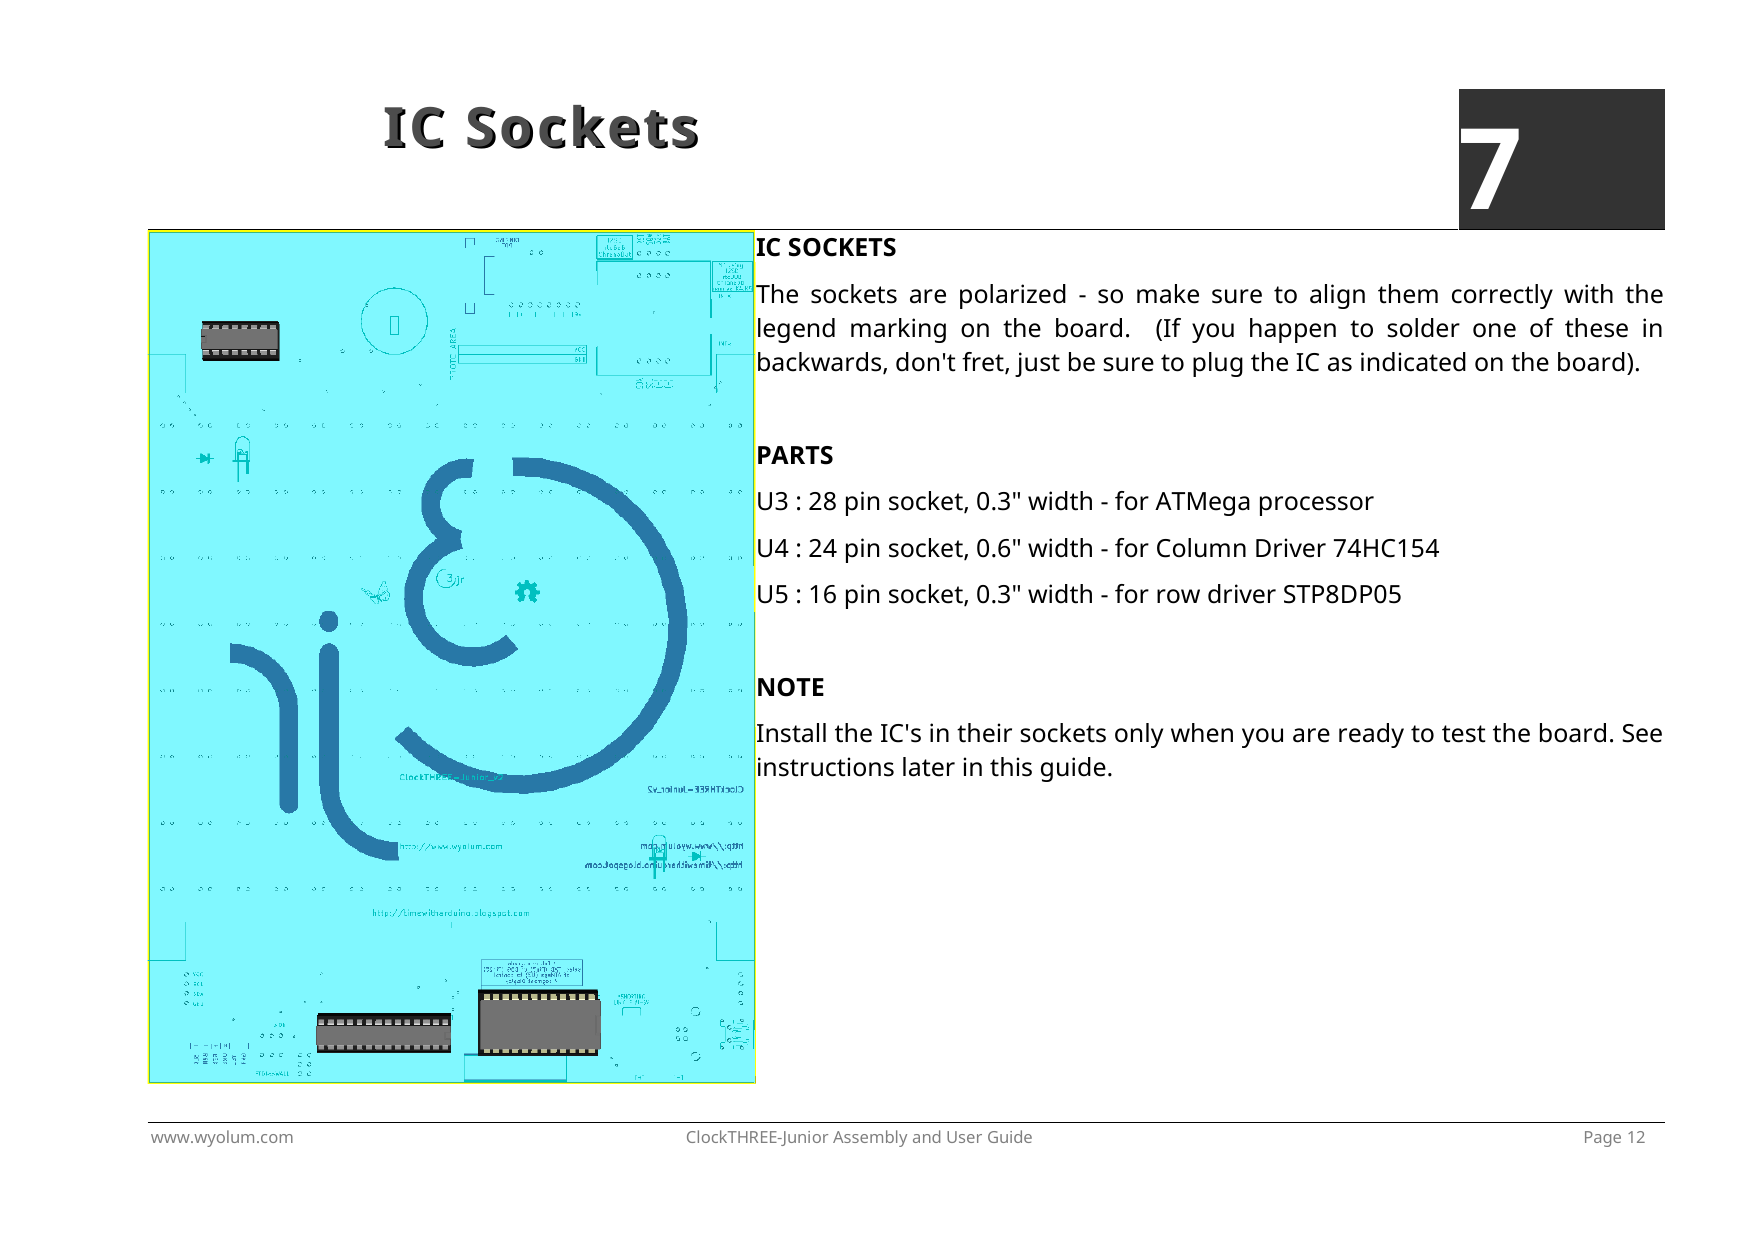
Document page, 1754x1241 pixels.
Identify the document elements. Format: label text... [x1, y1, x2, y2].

picture [147, 230, 756, 1084]
table_header [148, 89, 354, 183]
table_header 7 [1459, 89, 1665, 229]
table_header IC Sockets [354, 89, 1458, 183]
table_cell [354, 183, 1458, 229]
table_header IC SOCKETS The sockets are polarized - so make sure to align them correctly with the legend marking on the board. (If you happen to solder one of these in backwards, don't fret, just be sure to plug the IC as indicated on the board). PARTS U3 : 28 pin socket, 0.3" width - for ATMega processor U4 : 24 pin socket, 0.6" width - for Column Driver 74HC154 U5 : 16 pin socket, 0.3" width - for row driver STP8DP05 NOTE Install the IC's in their sockets only when you are ready to test the board. See instructions later in this guide. [756, 230, 1665, 1083]
table_cell [148, 183, 354, 229]
